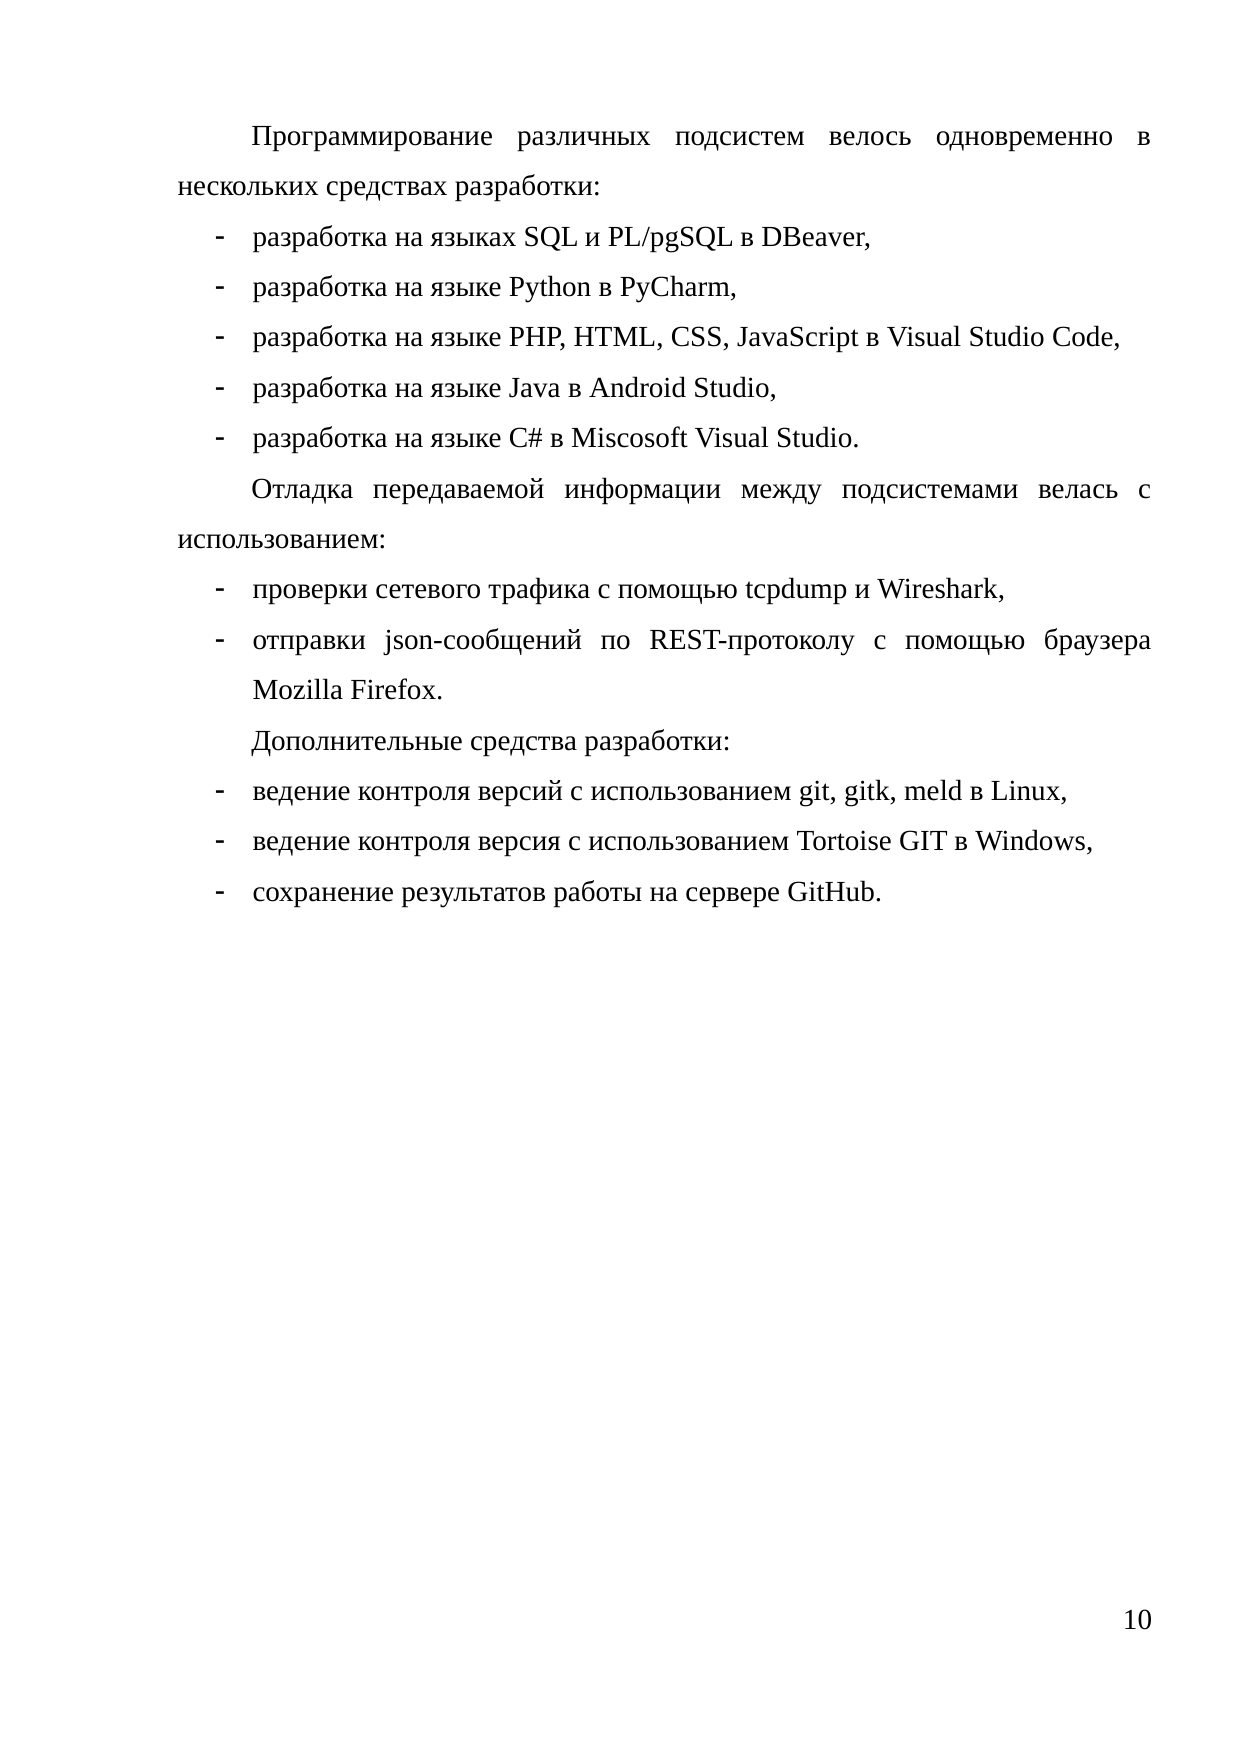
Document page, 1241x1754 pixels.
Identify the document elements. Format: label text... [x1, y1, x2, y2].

list разработка на языке PHP, HTML, CSS, JavaScript в Visual Studio Code, [215, 319, 1152, 353]
list проверки сетевого трафика с помощью tcpdump и Wireshark, [215, 571, 1152, 605]
list разработка на языке C# в Miscosoft Visual Studio. [215, 420, 1152, 454]
list отправки json-сообщений по REST-протоколу с помощью браузера Mozilla Firefox. [215, 622, 1152, 706]
list разработка на языке Python в PyCharm, [215, 269, 1152, 303]
text Отладка передаваемой информации между подсистемами велась с использованием: [177, 471, 1152, 555]
text Программирование различных подсистем велось одновременно в нескольких средствах разработки: [177, 118, 1152, 202]
list сохранение результатов работы на сервере GitHub. [215, 874, 1152, 907]
text Дополнительные средства разработки: [177, 723, 1152, 756]
list ведение контроля версий с использованием git, gitk, meld в Linux, [215, 773, 1152, 807]
list ведение контроля версия с использованием Tortoise GIT в Windows, [215, 823, 1152, 857]
list разработка на языке Java в Android Studio, [215, 370, 1152, 404]
list разработка на языках SQL и PL/pgSQL в DBeaver, [215, 219, 1152, 252]
